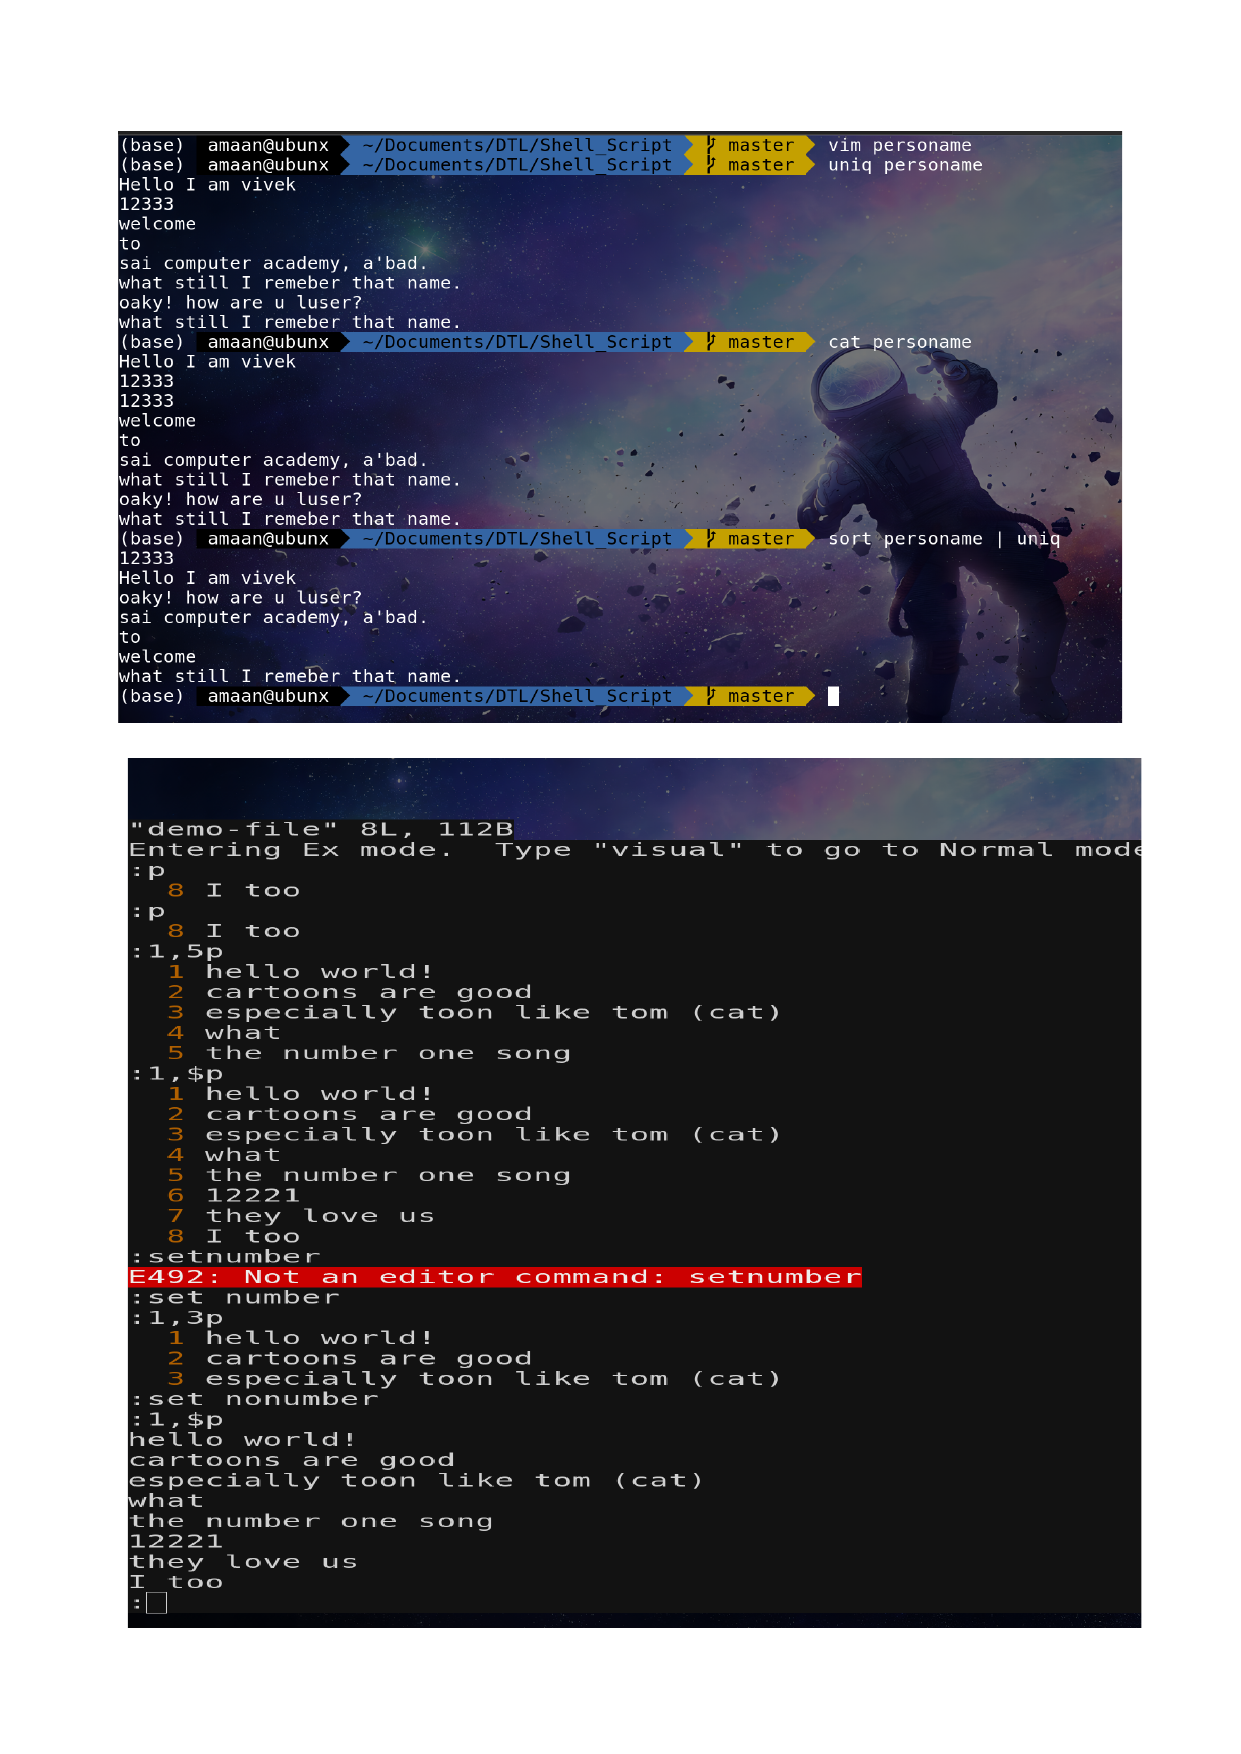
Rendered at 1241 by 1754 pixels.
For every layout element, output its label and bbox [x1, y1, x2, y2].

picture [118, 131, 1123, 723]
picture [127, 758, 1142, 1628]
